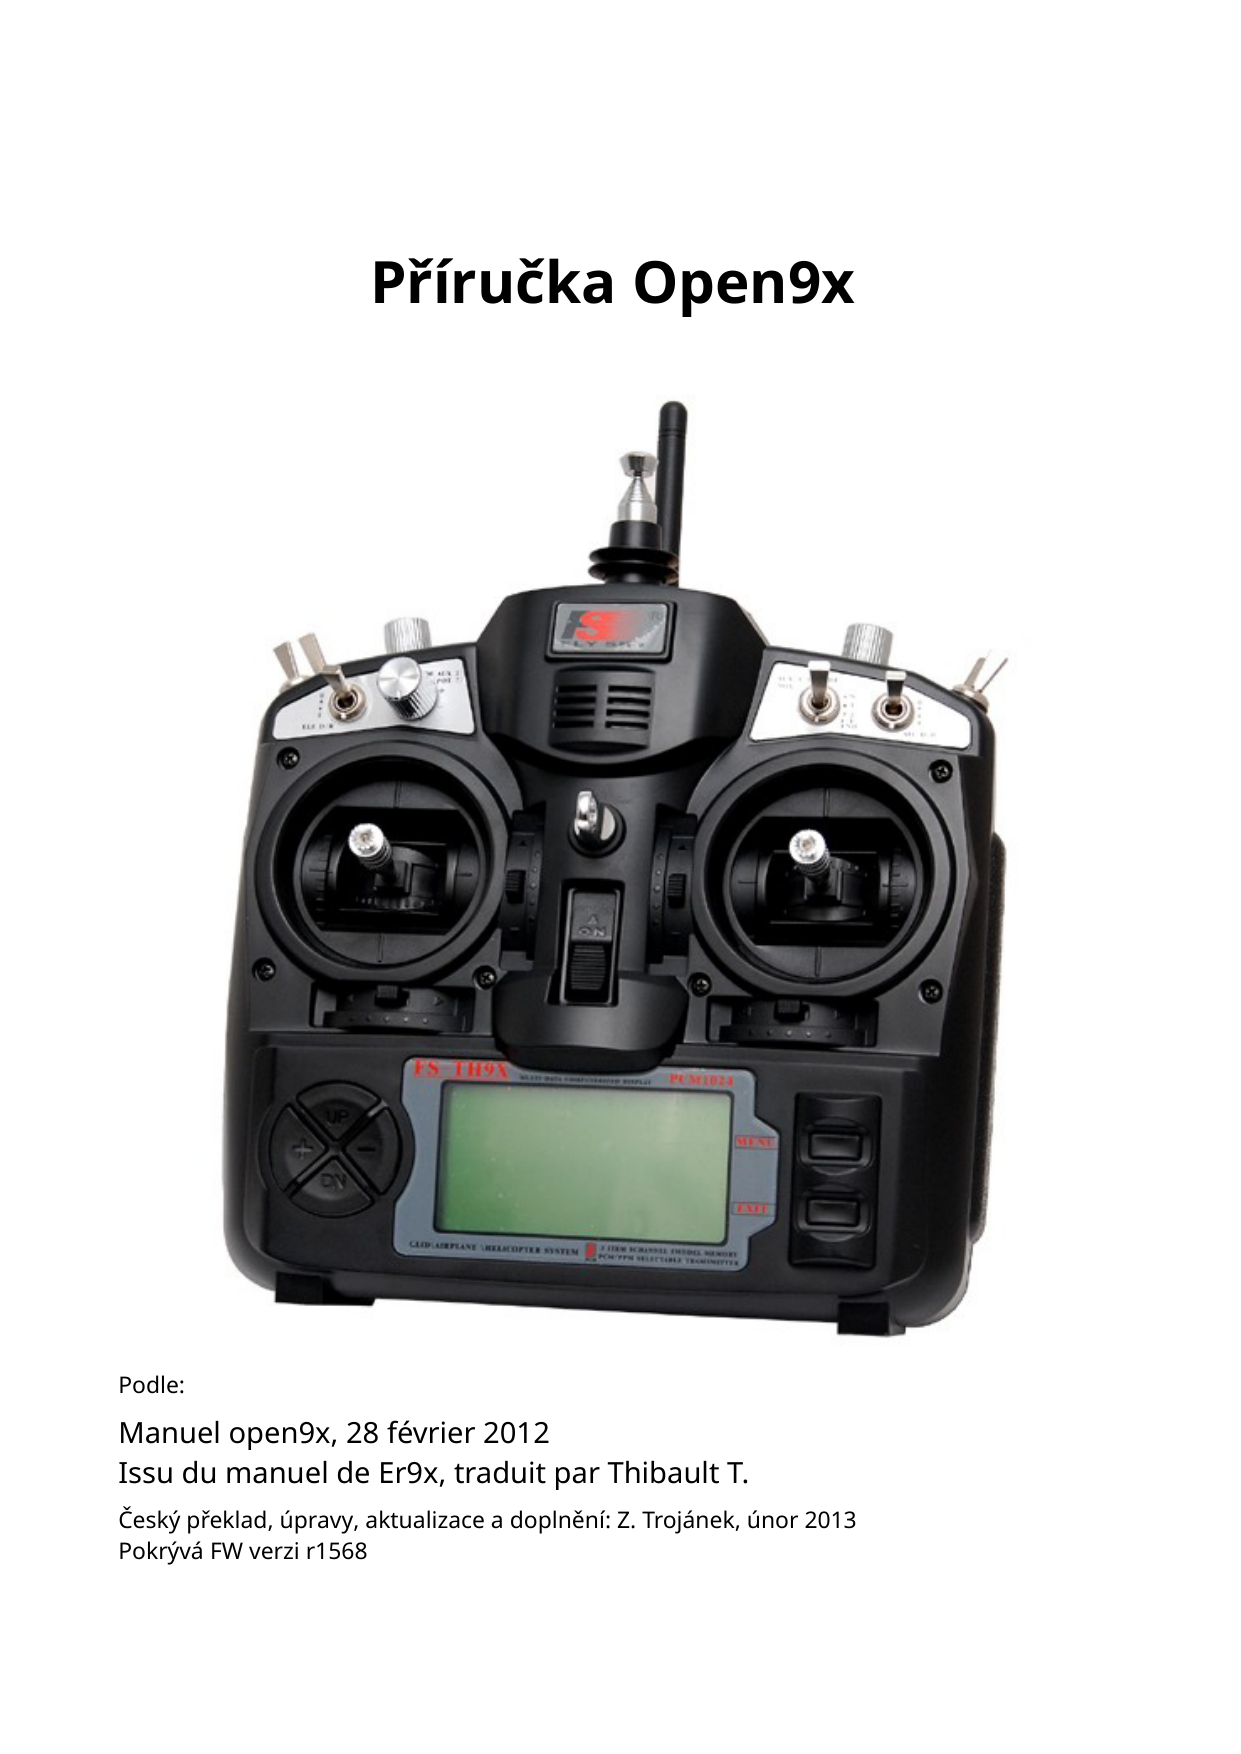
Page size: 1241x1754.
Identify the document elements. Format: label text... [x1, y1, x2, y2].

text Issu du manuel de Er9x, traduit par Thibault T. [118, 1452, 1122, 1492]
text Pokrývá FW verzi r1568 [118, 1535, 1122, 1566]
text Český překlad, úpravy, aktualizace a doplnění: Z. Trojánek, únor 2013 [118, 1504, 1122, 1535]
text Příručka Open9x [118, 241, 1122, 320]
text Manuel open9x, 28 février 2012 [118, 1412, 1122, 1452]
